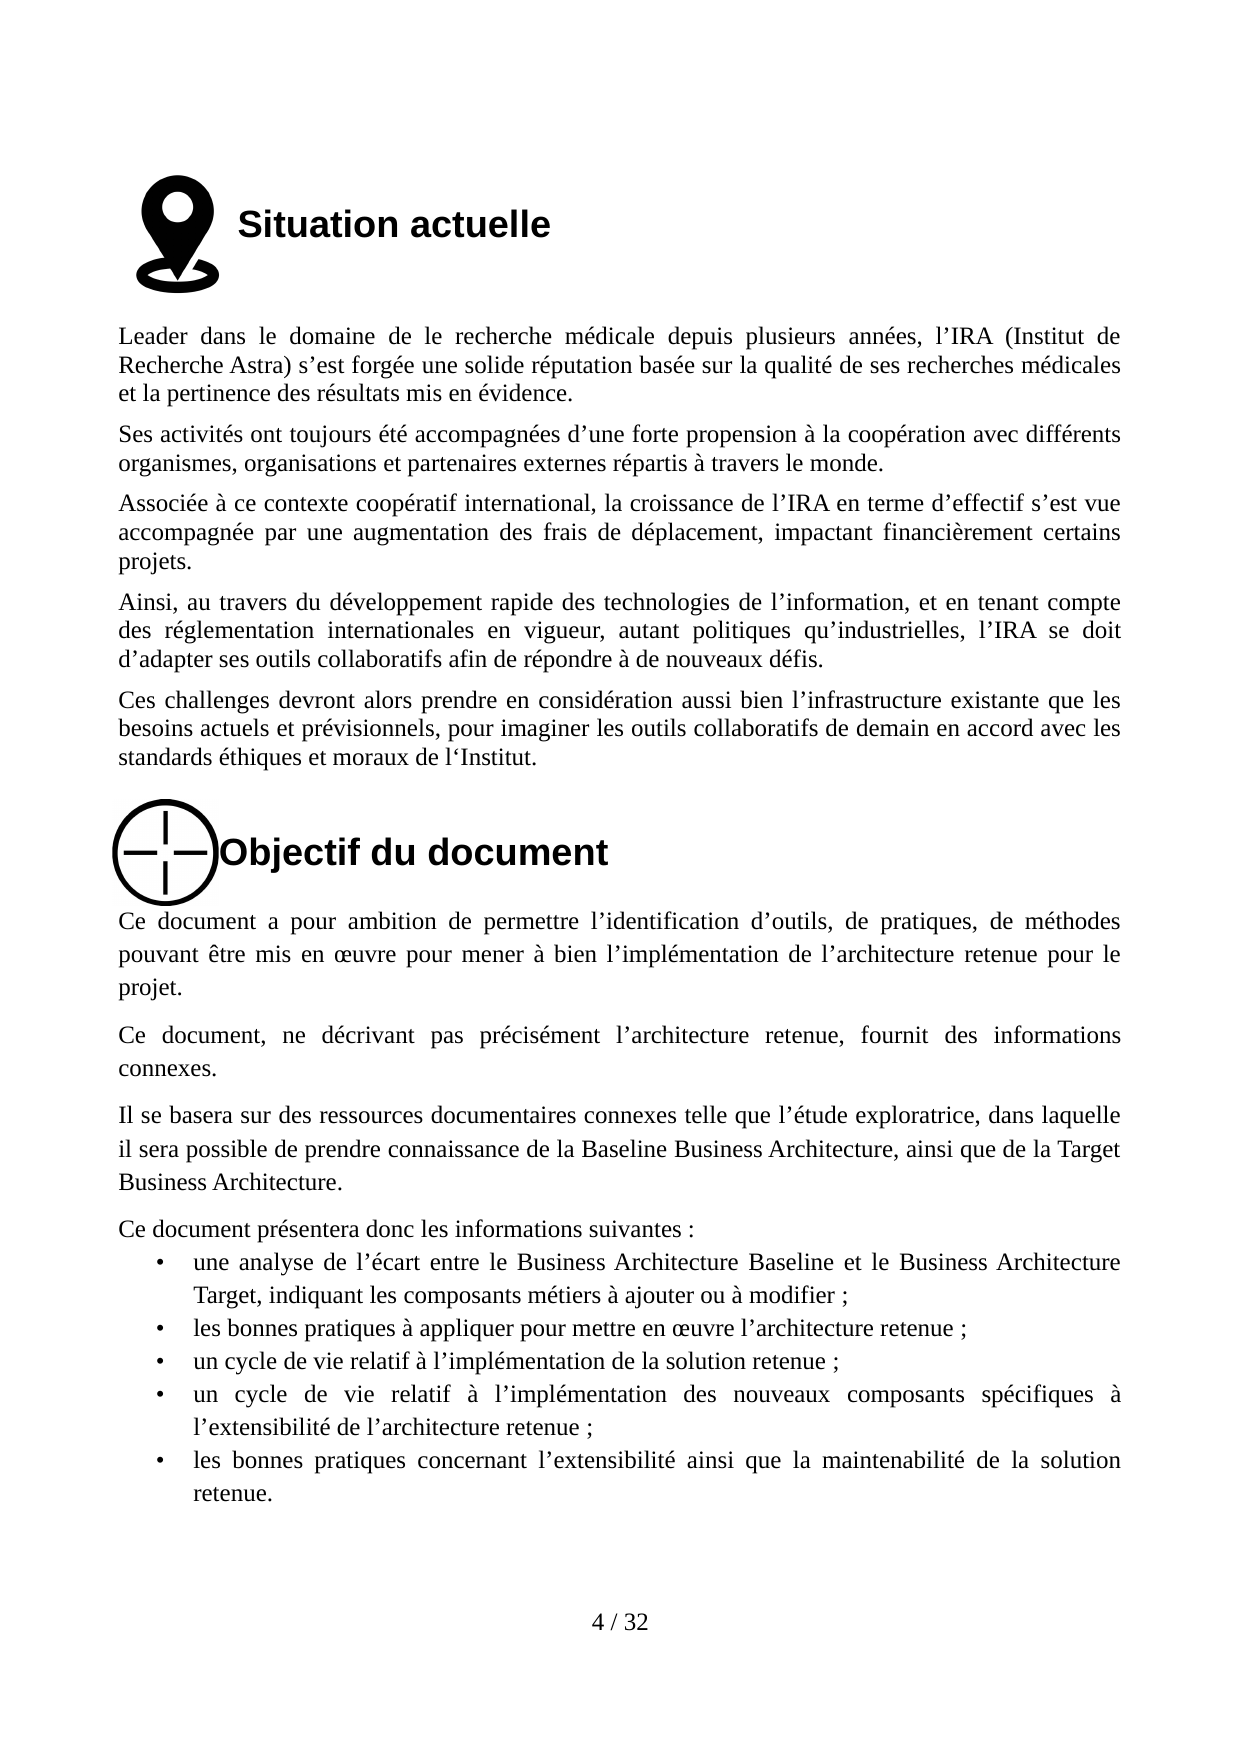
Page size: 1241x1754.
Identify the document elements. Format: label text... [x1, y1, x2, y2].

text Associée à ce contexte coopératif international, la croissance de l’IRA en terme d’effectif s’est vue accompagnée par une augmentation des frais de déplacement, impactant financièrement certains projets. [118, 488, 1122, 575]
list un cycle de vie relatif à l’implémentation de la solution retenue ; [156, 1346, 1122, 1375]
text Leader dans le domaine de le recherche médicale depuis plusieurs années, l’IRA (Institut de Recherche Astra) s’est forgée une solide réputation basée sur la qualité de ses recherches médicales et la pertinence des résultats mis en évidence. [118, 321, 1122, 407]
list les bonnes pratiques concernant l’extensibilité ainsi que la maintenabilité de la solution retenue. [156, 1445, 1122, 1507]
text Ses activités ont toujours été accompagnées d’une forte propension à la coopération avec différents organismes, organisations et partenaires externes répartis à travers le monde. [118, 419, 1122, 477]
subtitle Situation actuelle [238, 201, 1122, 245]
text Ce document, ne décrivant pas précisément l’architecture retenue, fournit des informations connexes. [118, 1020, 1122, 1082]
text Ces challenges devront alors prendre en considération aussi bien l’infrastructure existante que les besoins actuels et prévisionnels, pour imaginer les outils collaboratifs de demain en accord avec les standards éthiques et moraux de l‘Institut. [118, 685, 1122, 771]
picture [112, 799, 219, 906]
text Il se basera sur des ressources documentaires connexes telle que l’étude exploratrice, dans laquelle il sera possible de prendre connaissance de la Baseline Business Architecture, ainsi que de la Target Business Architecture. [118, 1101, 1122, 1195]
list les bonnes pratiques à appliquer pour mettre en œuvre l’architecture retenue ; [156, 1313, 1122, 1342]
list une analyse de l’écart entre le Business Architecture Baseline et le Business Architecture Target, indiquant les composants métiers à ajouter ou à modifier ; [156, 1247, 1122, 1309]
picture [117, 174, 238, 294]
text Ainsi, au travers du développement rapide des technologies de l’information, et en tenant compte des réglementation internationales en vigueur, autant politiques qu’industrielles, l’IRA se doit d’adapter ses outils collaboratifs afin de répondre à de nouveaux défis. [118, 587, 1122, 673]
text Ce document présentera donc les informations suivantes : [118, 1214, 1122, 1243]
list un cycle de vie relatif à l’implémentation des nouveaux composants spécifiques à l’extensibilité de l’architecture retenue ; [156, 1379, 1122, 1441]
subtitle Objectif du document [219, 830, 1122, 873]
text Ce document a pour ambition de permettre l’identification d’outils, de pratiques, de méthodes pouvant être mis en œuvre pour mener à bien l’implémentation de l’architecture retenue pour le projet. [118, 906, 1122, 1001]
